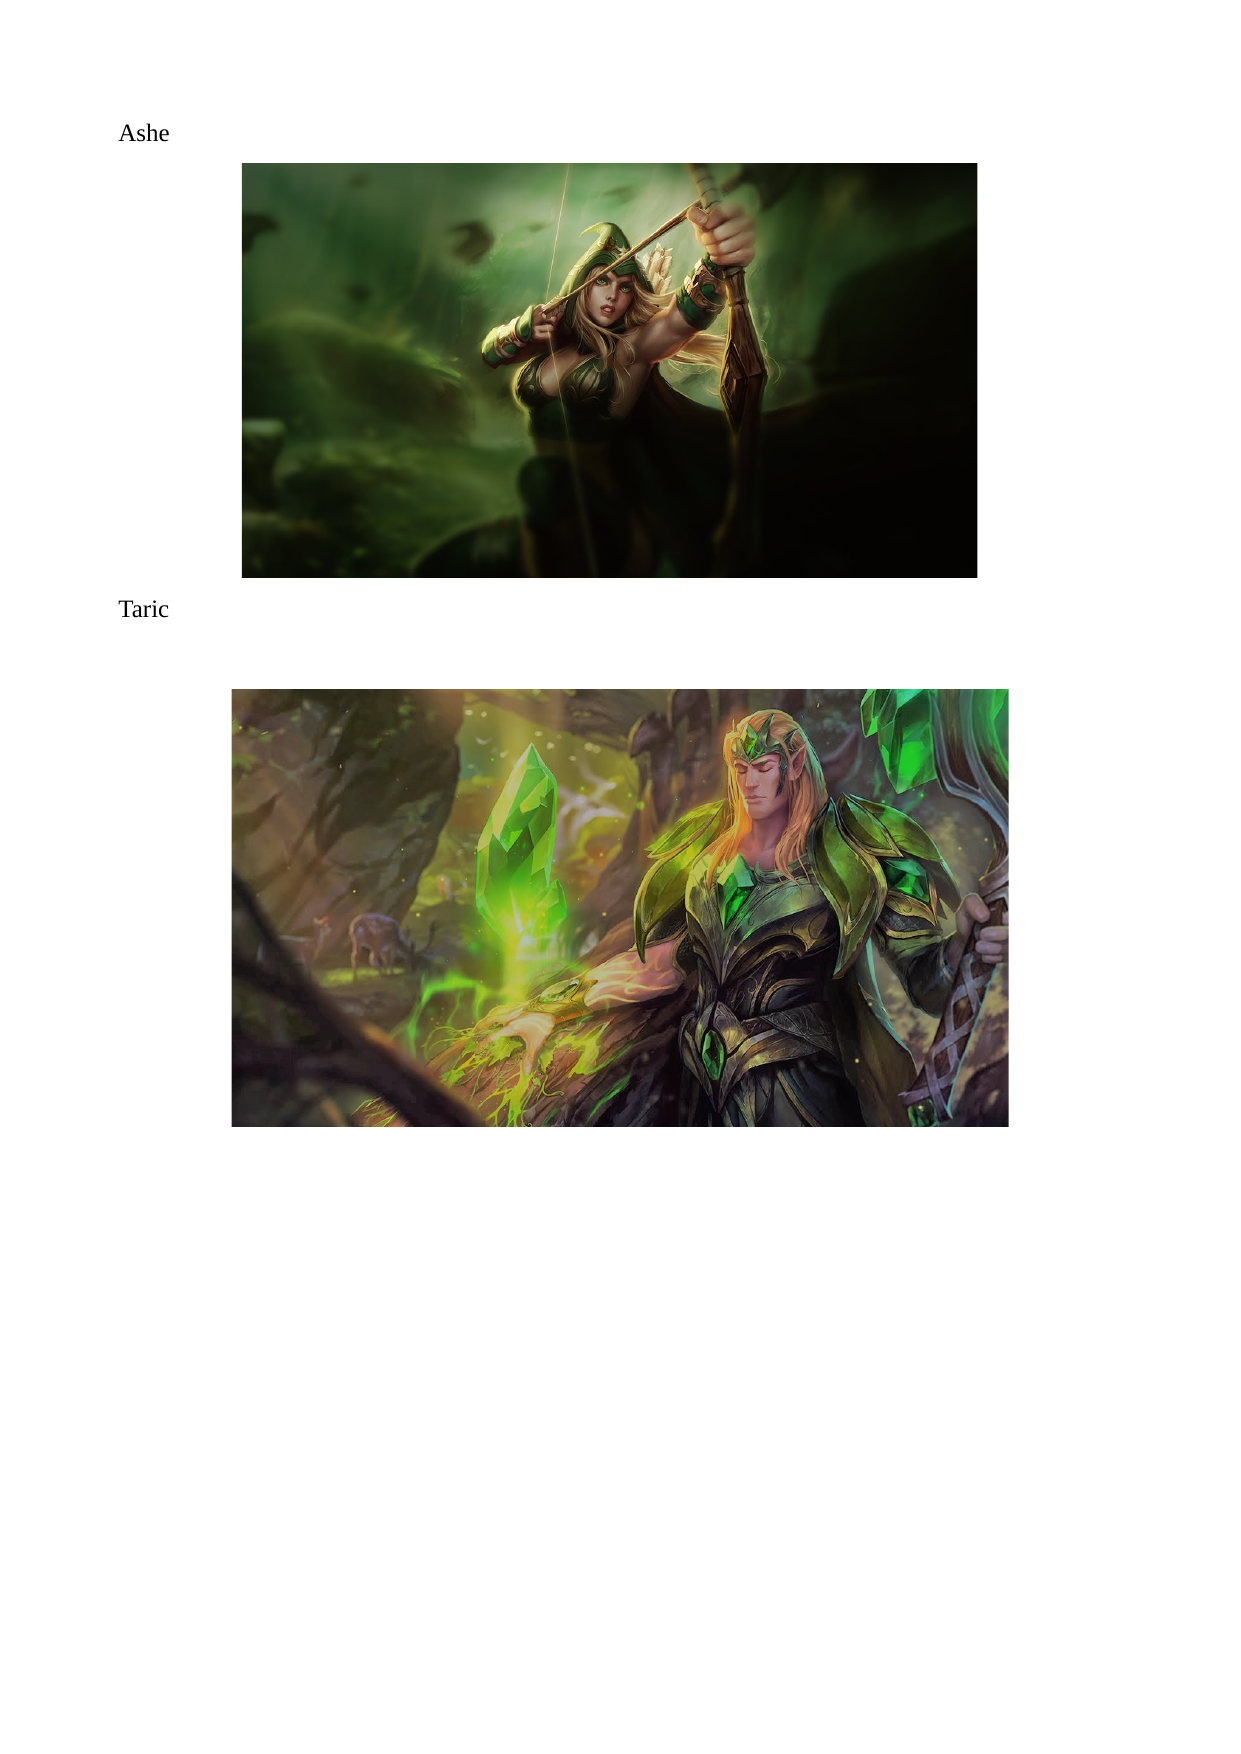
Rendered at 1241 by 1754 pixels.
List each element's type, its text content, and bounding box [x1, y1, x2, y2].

picture [231, 689, 1009, 1127]
text Ashe [118, 118, 1122, 147]
picture [241, 163, 978, 578]
text Taric [118, 594, 1122, 623]
